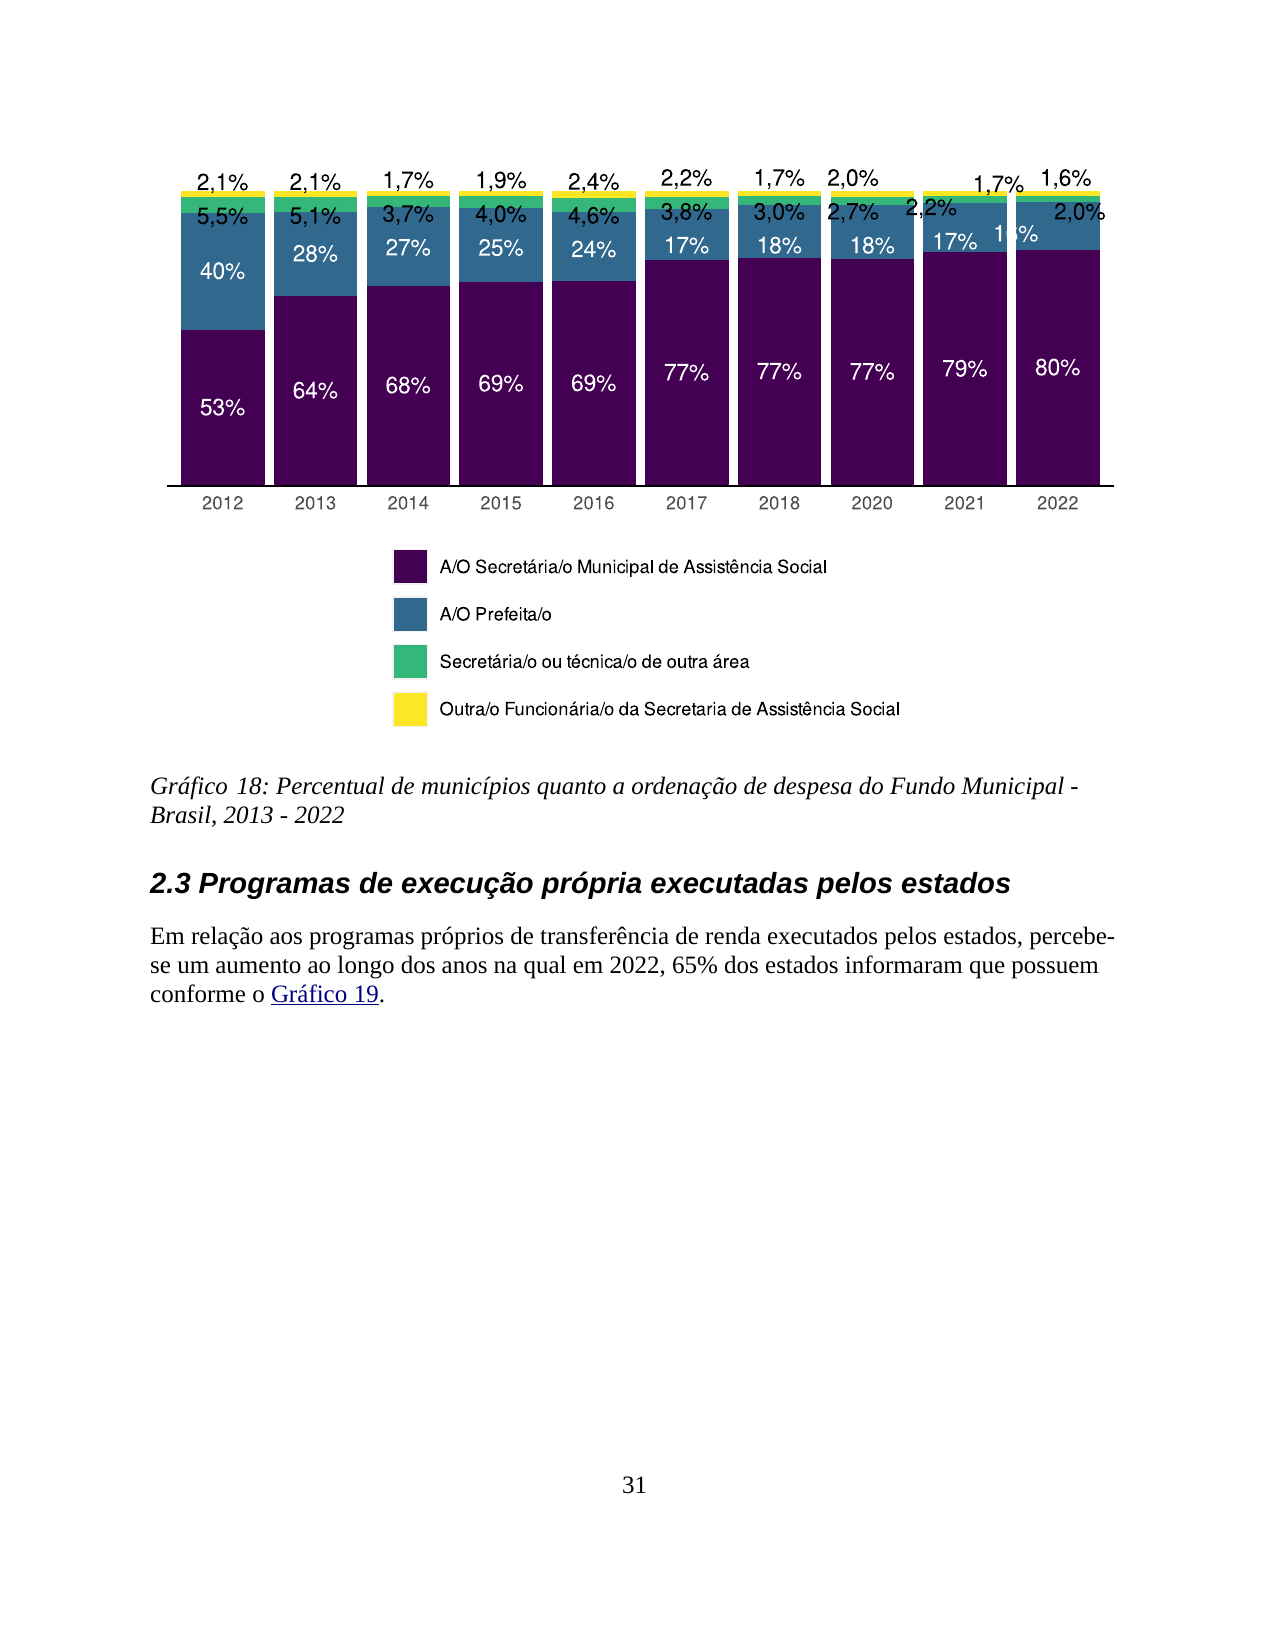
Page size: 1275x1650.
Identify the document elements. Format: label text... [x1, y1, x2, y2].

subtitle 2.3 Programas de execução própria executadas pelos estados [150, 866, 1125, 900]
table_header Gráfico 18: Percentual de municípios quanto a ordenação de despesa do Fundo Municipal - Brasil, 2013 - 2022 [150, 751, 1125, 841]
text Em relação aos programas próprios de transferência de renda executados pelos estados, percebe-se um aumento ao longo dos anos na qual em 2022, 65% dos estados informaram que possuem conforme o Gráfico 19. [150, 921, 1125, 1008]
